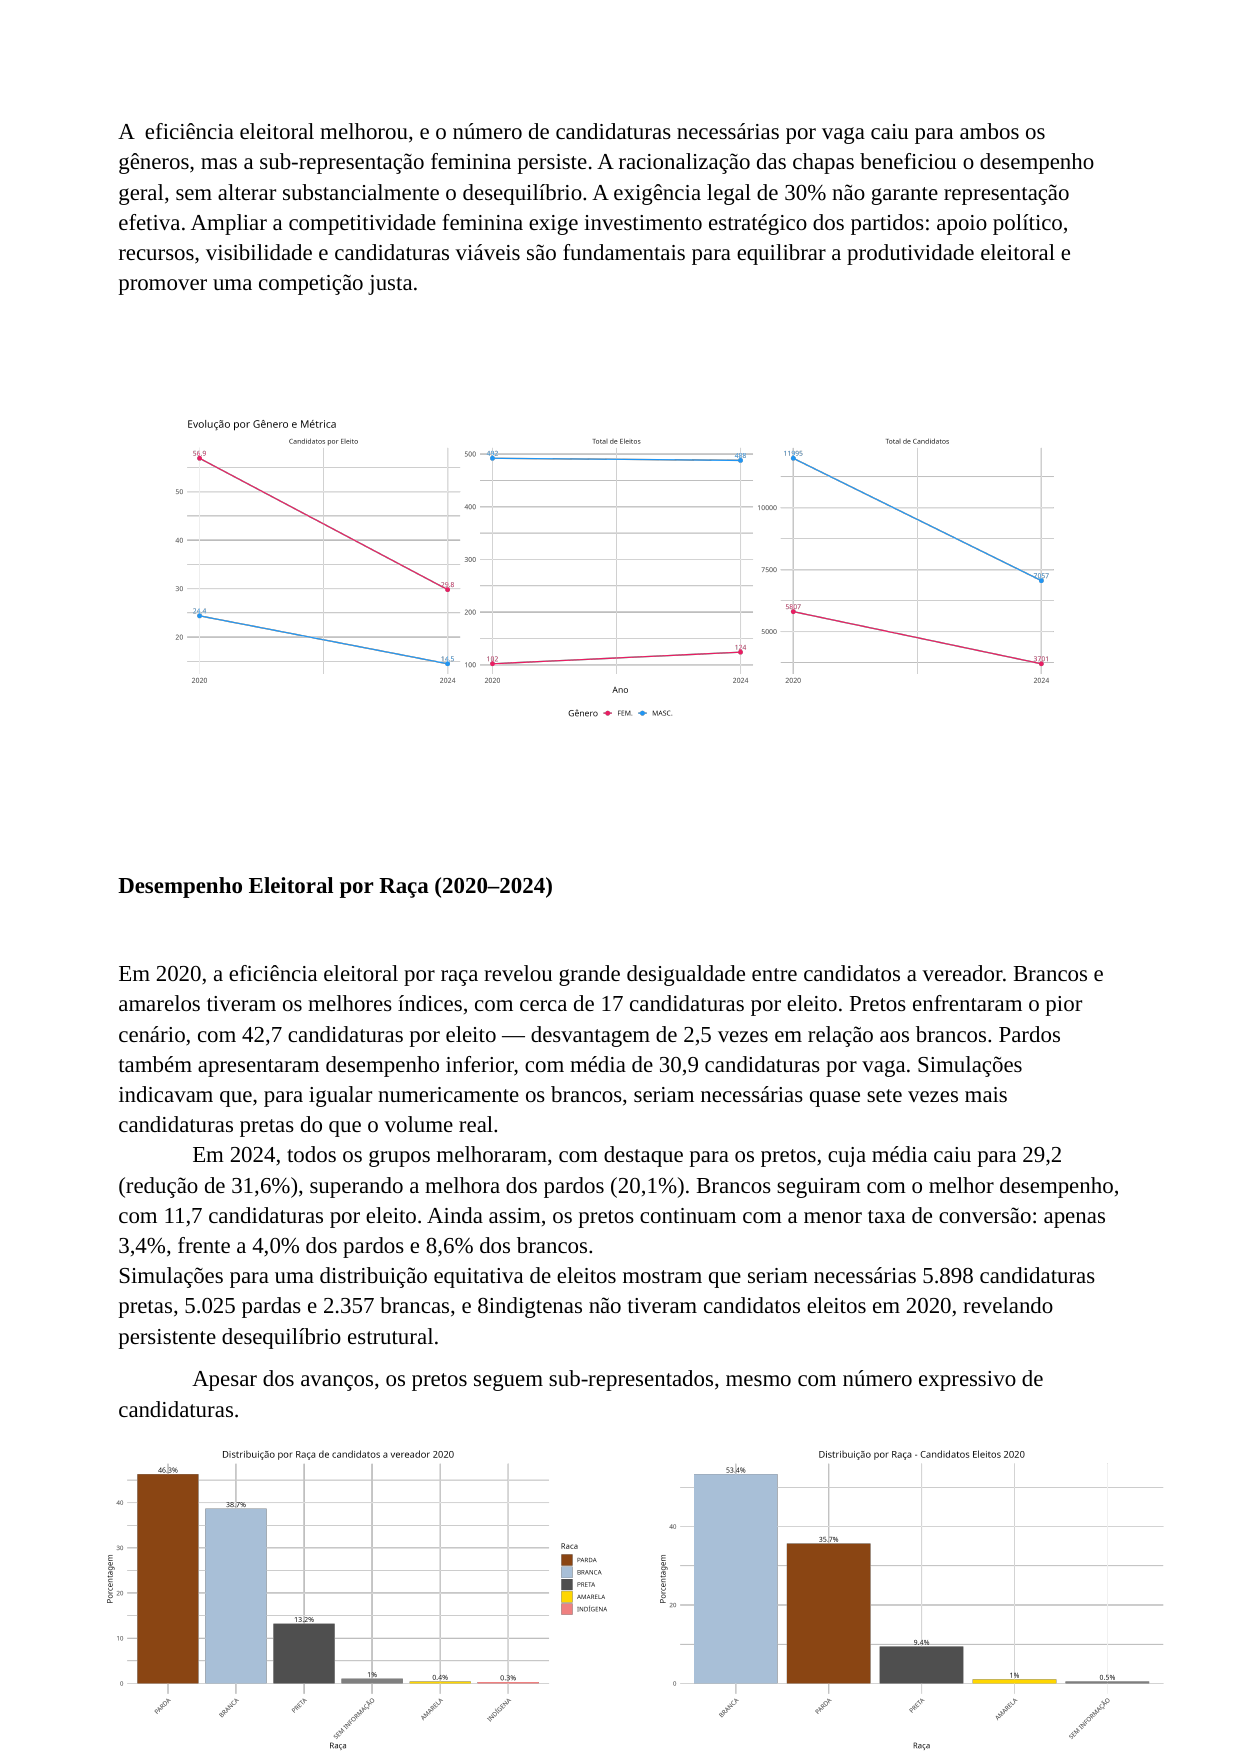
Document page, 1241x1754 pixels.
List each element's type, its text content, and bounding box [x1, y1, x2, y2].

text Desempenho Eleitoral por Raça (2020–2024) [118, 872, 1122, 898]
picture [171, 416, 1058, 727]
text Em 2020, a eficiência eleitoral por raça revelou grande desigualdade entre candidatos a vereador. Brancos e amarelos tiveram os melhores índices, com cerca de 17 candidaturas por eleito. Pretos enfrentaram o pior cenário, com 42,7 candidaturas por eleito — desvantagem de 2,5 vezes em relação aos brancos. Pardos também apresentaram desempenho inferior, com média de 30,9 candidaturas por vaga. Simulações indicavam que, para igualar numericamente os brancos, seriam necessárias quase sete vezes mais candidaturas pretas do que o volume real. Em 2024, todos os grupos melhoraram, com destaque para os pretos, cuja média caiu para 29,2 (redução de 31,6%), superando a melhora dos pardos (20,1%). Brancos seguiram com o melhor desempenho, com 11,7 candidaturas por eleito. Ainda assim, os pretos continuam com a menor taxa de conversão: apenas 3,4%, frente a 4,0% dos pardos e 8,6% dos brancos. Simulações para uma distribuição equitativa de eleitos mostram que seriam necessárias 5.898 candidaturas pretas, 5.025 pardas e 2.357 brancas, e 8indigtenas não tiveram candidatos eleitos em 2020, revelando persistente desequilíbrio estrutural. [118, 960, 1122, 1349]
picture [656, 1447, 1167, 1754]
text A eficiência eleitoral melhorou, e o número de candidaturas necessárias por vaga caiu para ambos os gêneros, mas a sub-representação feminina persiste. A racionalização das chapas beneficiou o desempenho geral, sem alterar substancialmente o desequilíbrio. A exigência legal de 30% não garante representação efetiva. Ampliar a competitividade feminina exige investimento estratégico dos partidos: apoio político, recursos, visibilidade e candidaturas viáveis são fundamentais para equilibrar a produtividade eleitoral e promover uma competição justa. [118, 118, 1122, 296]
picture [103, 1447, 614, 1754]
text Apesar dos avanços, os pretos seguem sub-representados, mesmo com número expressivo de candidaturas. [118, 1366, 1122, 1422]
